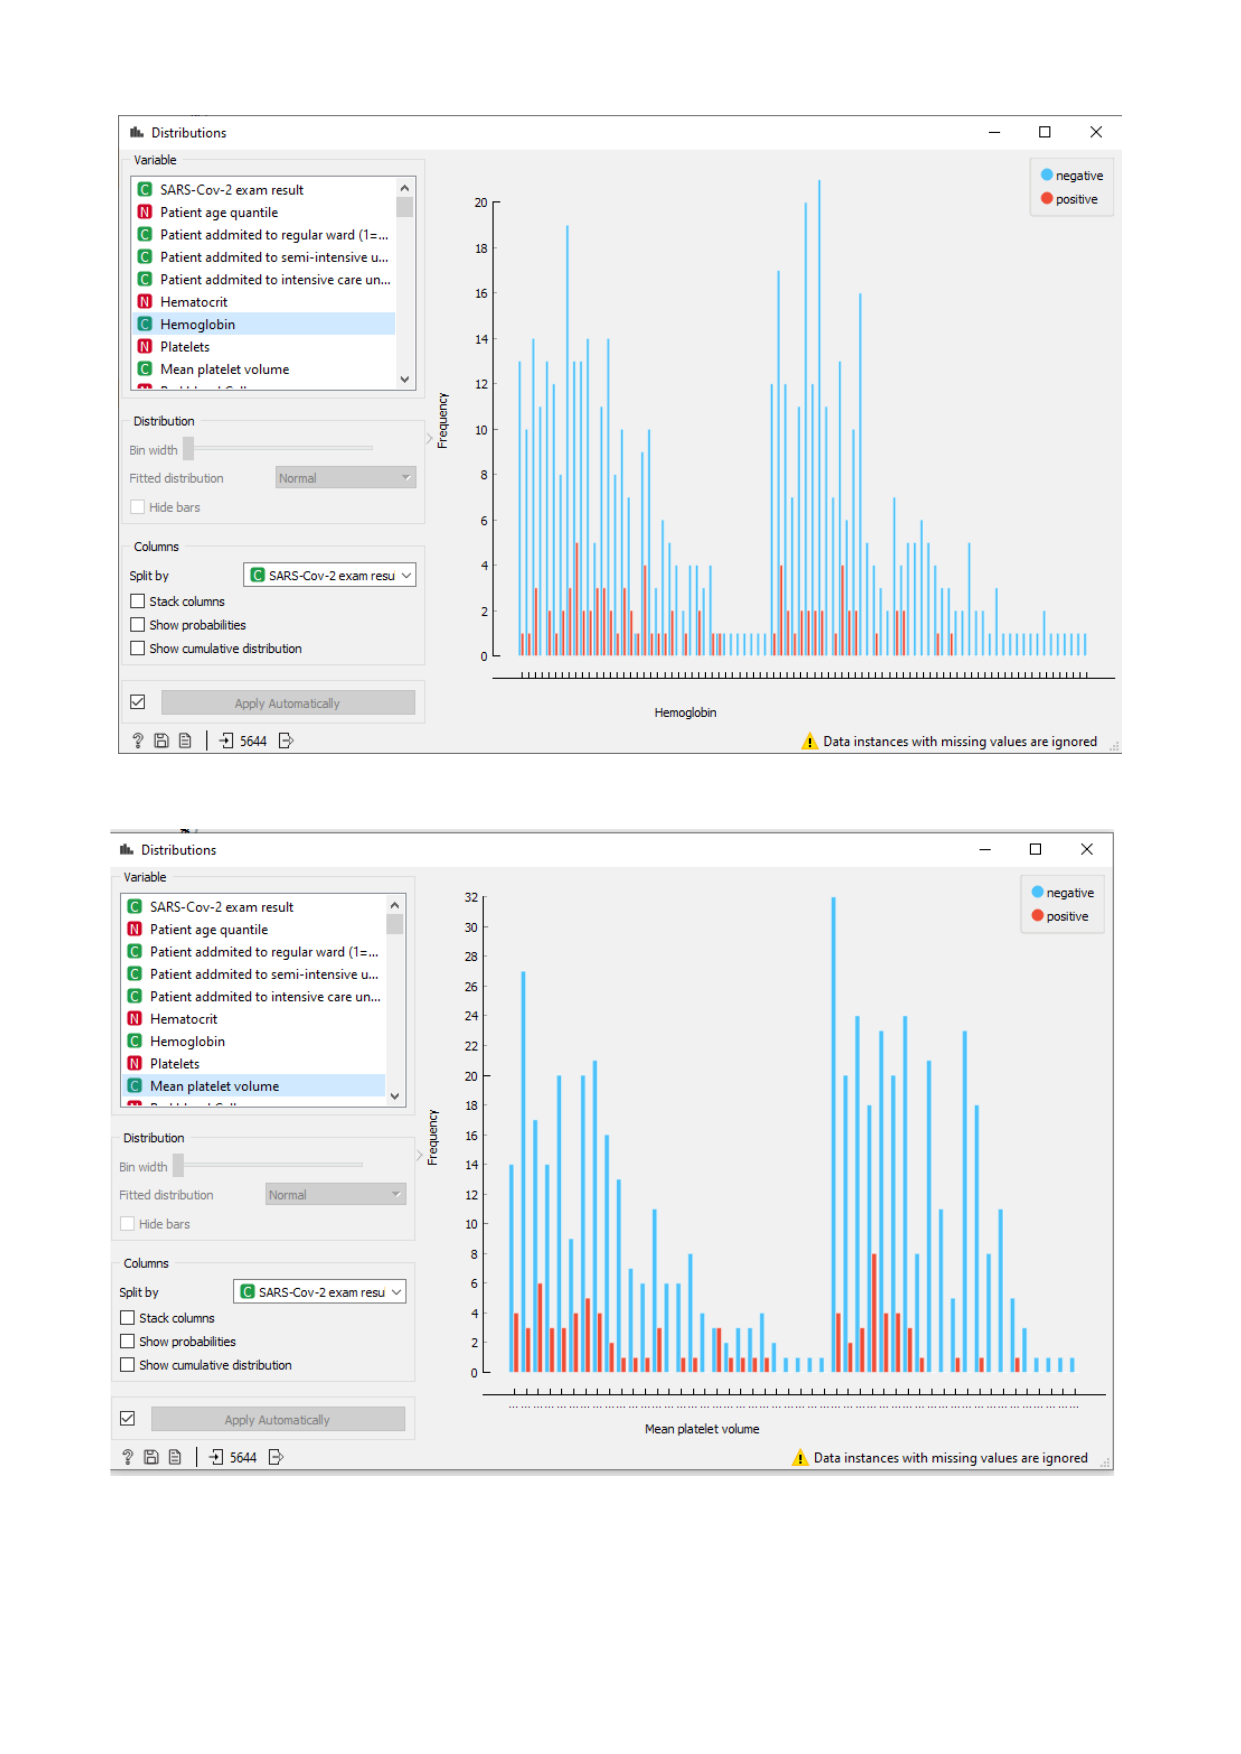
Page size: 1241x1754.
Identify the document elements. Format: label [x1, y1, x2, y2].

picture [110, 829, 1115, 1476]
picture [118, 115, 1122, 754]
